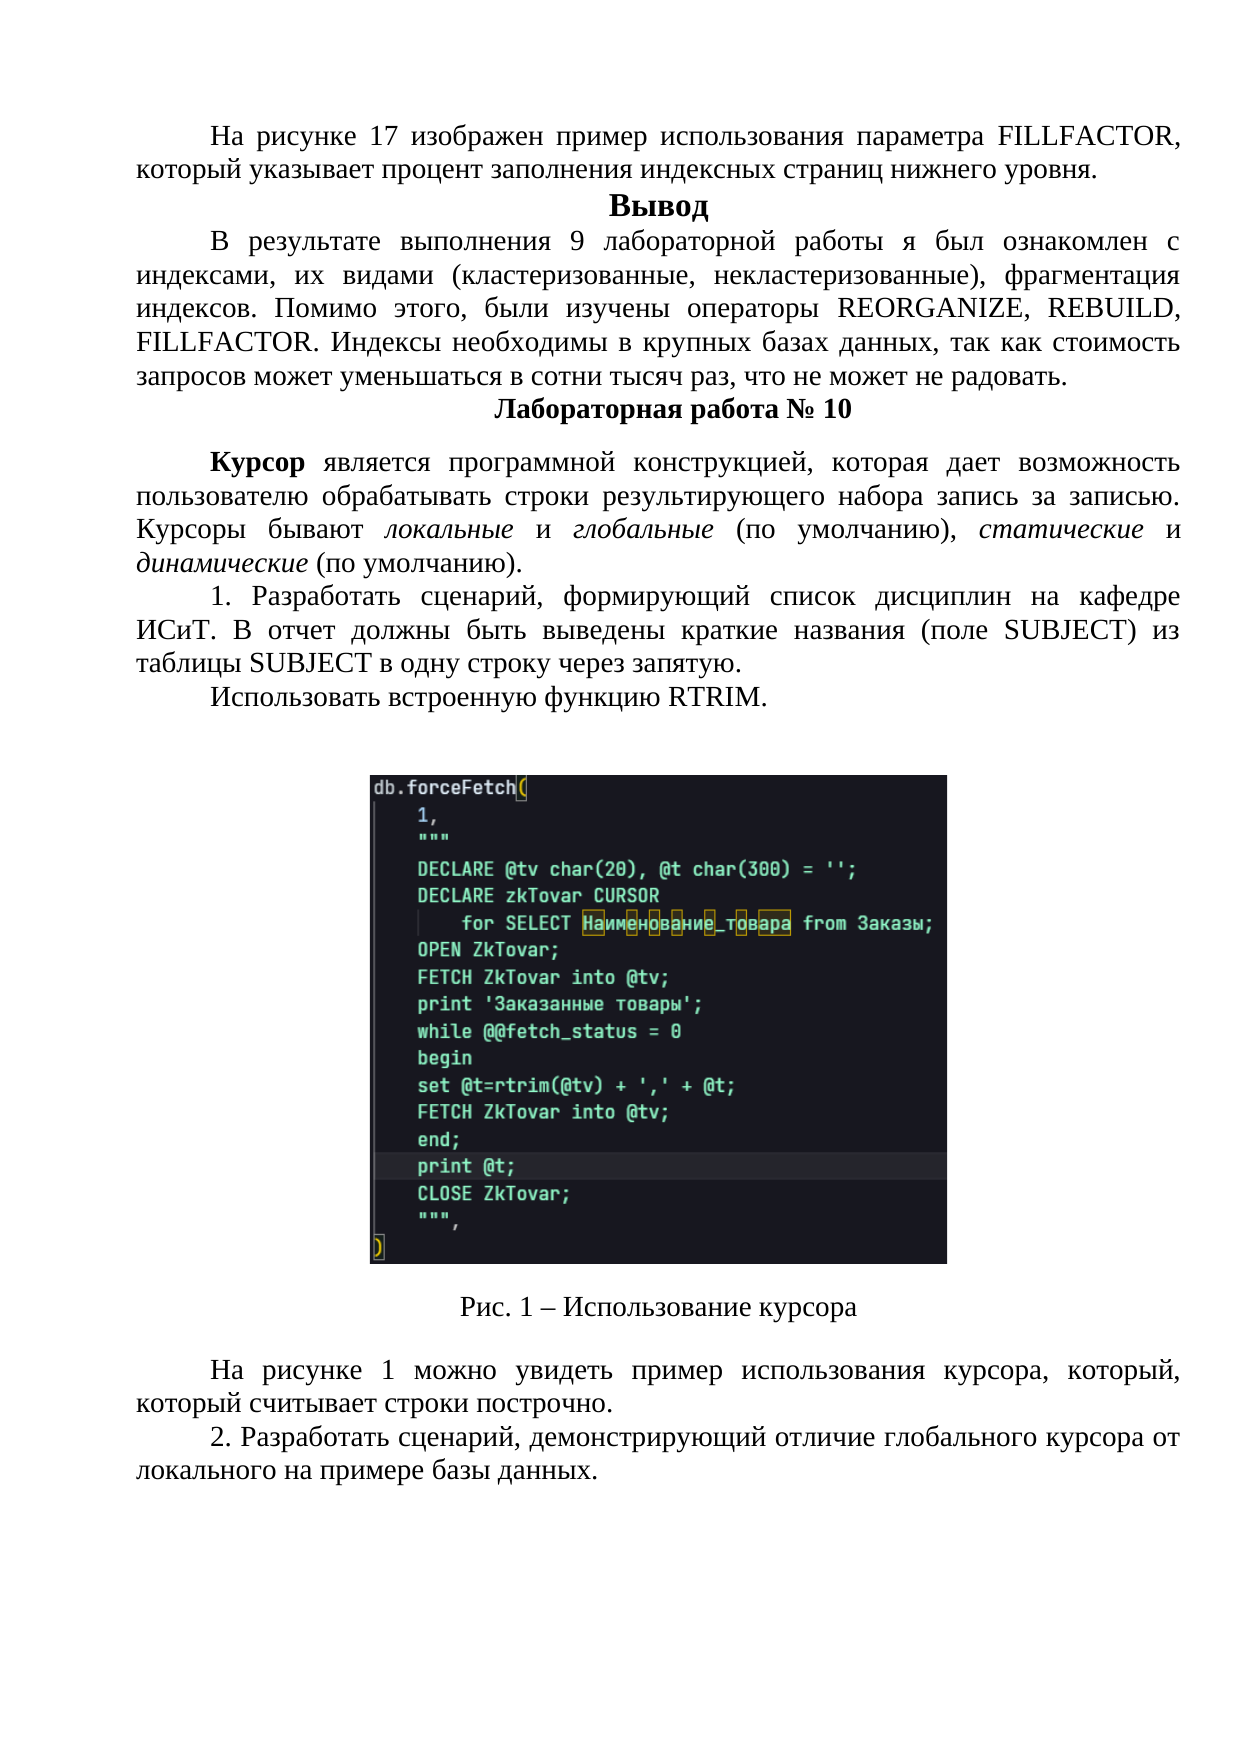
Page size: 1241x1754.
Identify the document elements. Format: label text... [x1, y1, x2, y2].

text Вывод [136, 185, 1181, 223]
text В результате выполнения 9 лабораторной работы я был ознакомлен с индексами, их видами (кластеризованные, некластеризованные), фрагментация индексов. Помимо этого, были изучены операторы REORGANIZE, REBUILD, FILLFACTOR. Индексы необходимы в крупных базах данных, так как стоимость запросов может уменьшаться в сотни тысяч раз, что не может не радовать. [136, 223, 1181, 391]
text На рисунке 1 можно увидеть пример использования курсора, который, который считывает строки построчно. [136, 1352, 1181, 1419]
text 2. Разработать сценарий, демонстрирующий отличие глобального курсора от локального на примере базы данных. [136, 1419, 1181, 1486]
text Использовать встроенную функцию RTRIM. [136, 679, 1181, 712]
text 1. Разработать сценарий, формирующий список дисциплин на кафедре ИСиТ. В отчет должны быть выведены краткие названия (поле SUBJECT) из таблицы SUBJECT в одну строку через запятую. [136, 578, 1181, 679]
text Лабораторная работа № 10 [136, 391, 1181, 425]
text Курсор является программной конструкцией, которая дает возможность пользователю обрабатывать строки результирующего набора запись за записью. Курсоры бывают локальные и глобальные (по умолчанию), статические и динамические (по умолчанию). [136, 444, 1181, 578]
text На рисунке 17 изображен пример использования параметра FILLFACTOR, который указывает процент заполнения индексных страниц нижнего уровня. [136, 118, 1181, 185]
picture [369, 775, 948, 1264]
text Рис. 1 – Использование курсора [136, 1289, 1181, 1323]
